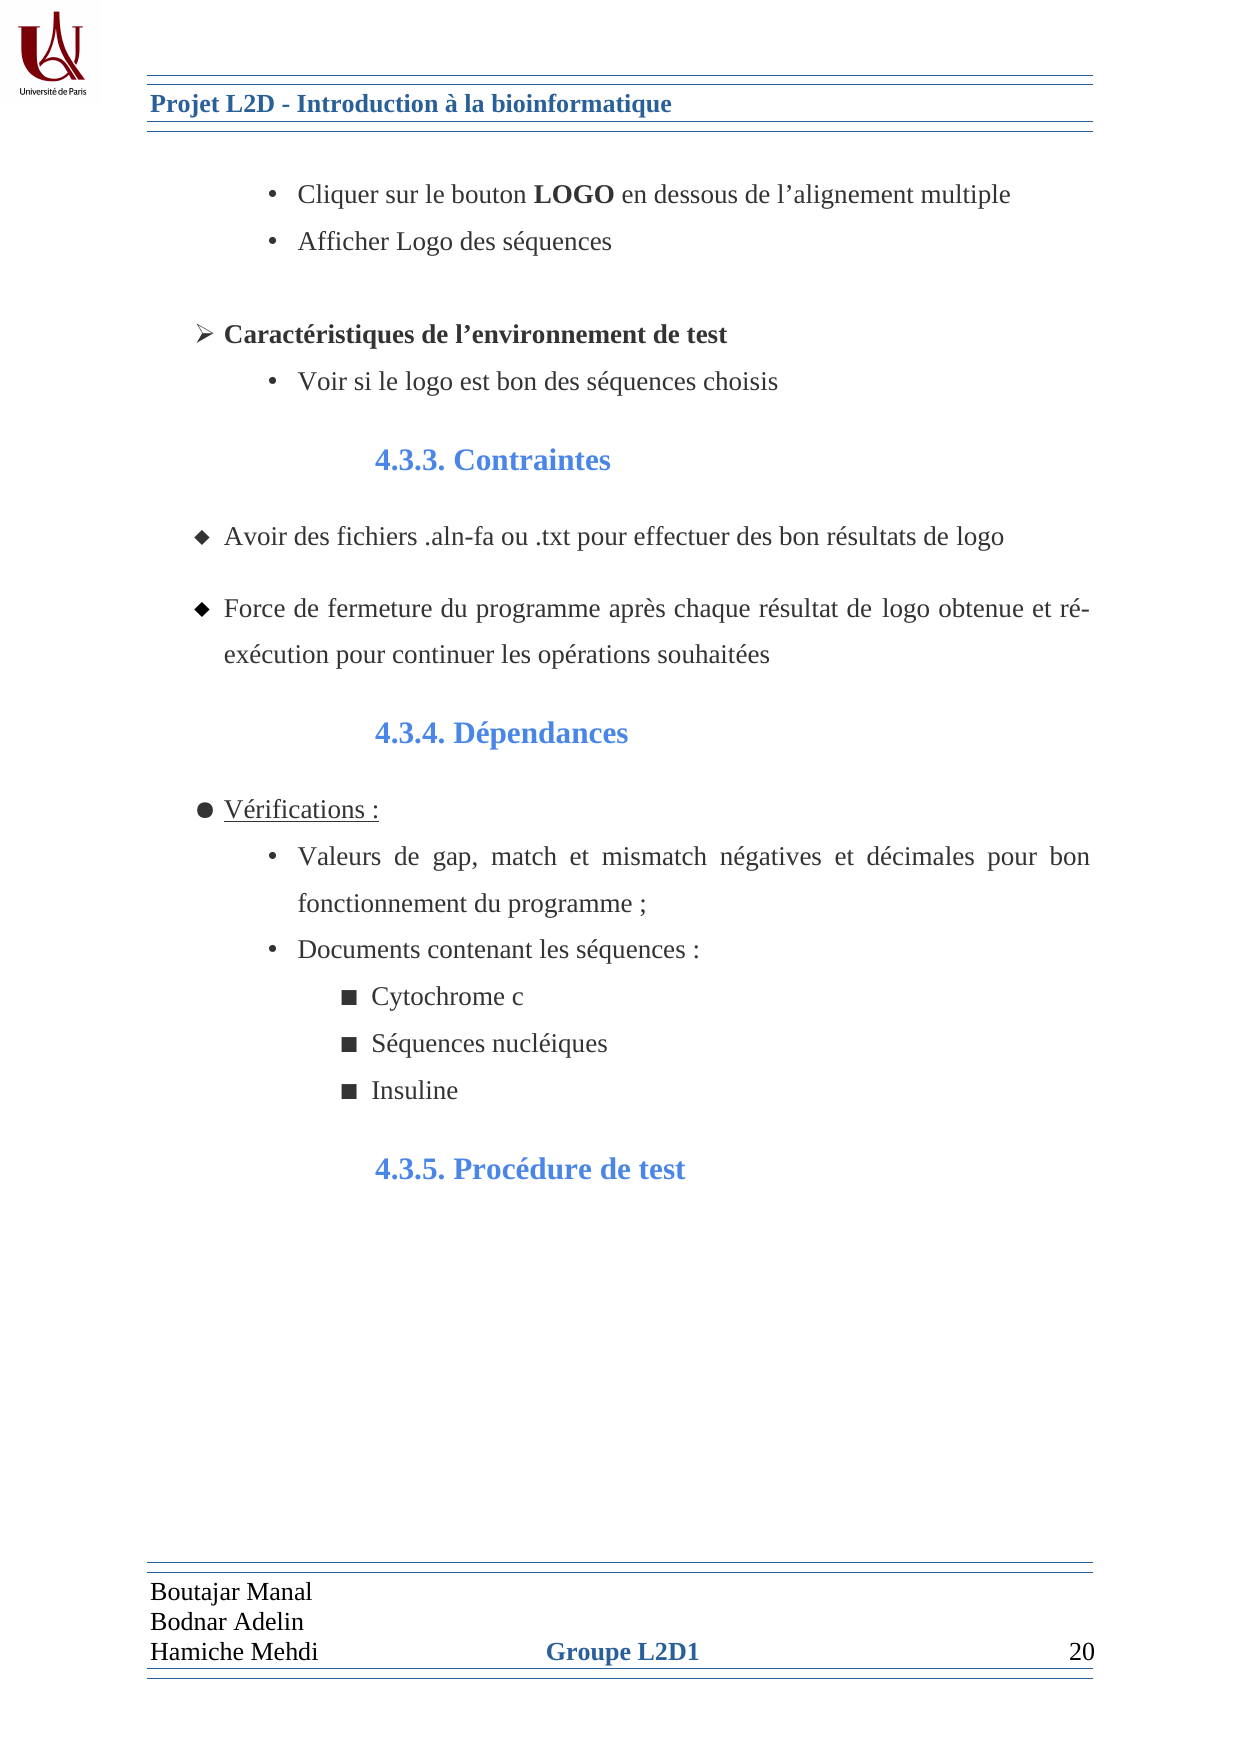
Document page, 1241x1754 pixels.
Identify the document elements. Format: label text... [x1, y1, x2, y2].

list Insuline [341, 1074, 1090, 1106]
list Vérifications : [194, 793, 1090, 824]
list Valeurs de gap, match et mismatch négatives et décimales pour bon fonctionnement du programme ; [268, 840, 1090, 918]
list Voir si le logo est bon des séquences choisis [268, 365, 1090, 396]
list Avoir des fichiers .aln-fa ou .txt pour effectuer des bon résultats de logo [194, 520, 1090, 551]
list Documents contenant les séquences : [268, 934, 1090, 965]
list Cytochrome c [341, 981, 1090, 1012]
subtitle 4.3.3. Contraintes [300, 441, 1090, 477]
subtitle 4.3.4. Dépendances [300, 714, 1090, 750]
list Séquences nucléiques [341, 1027, 1090, 1059]
list Afficher Logo des séquences [268, 225, 1090, 256]
subtitle 4.3.5. Procédure de test [300, 1150, 1090, 1186]
list Force de fermeture du programme après chaque résultat de logo obtenue et ré- exécution pour continuer les opérations souhaitées [194, 592, 1090, 670]
list Caractéristiques de l’environnement de test [194, 318, 1090, 349]
picture [0, 0, 101, 107]
list Cliquer sur le bouton LOGO en dessous de l’alignement multiple [268, 178, 1090, 209]
